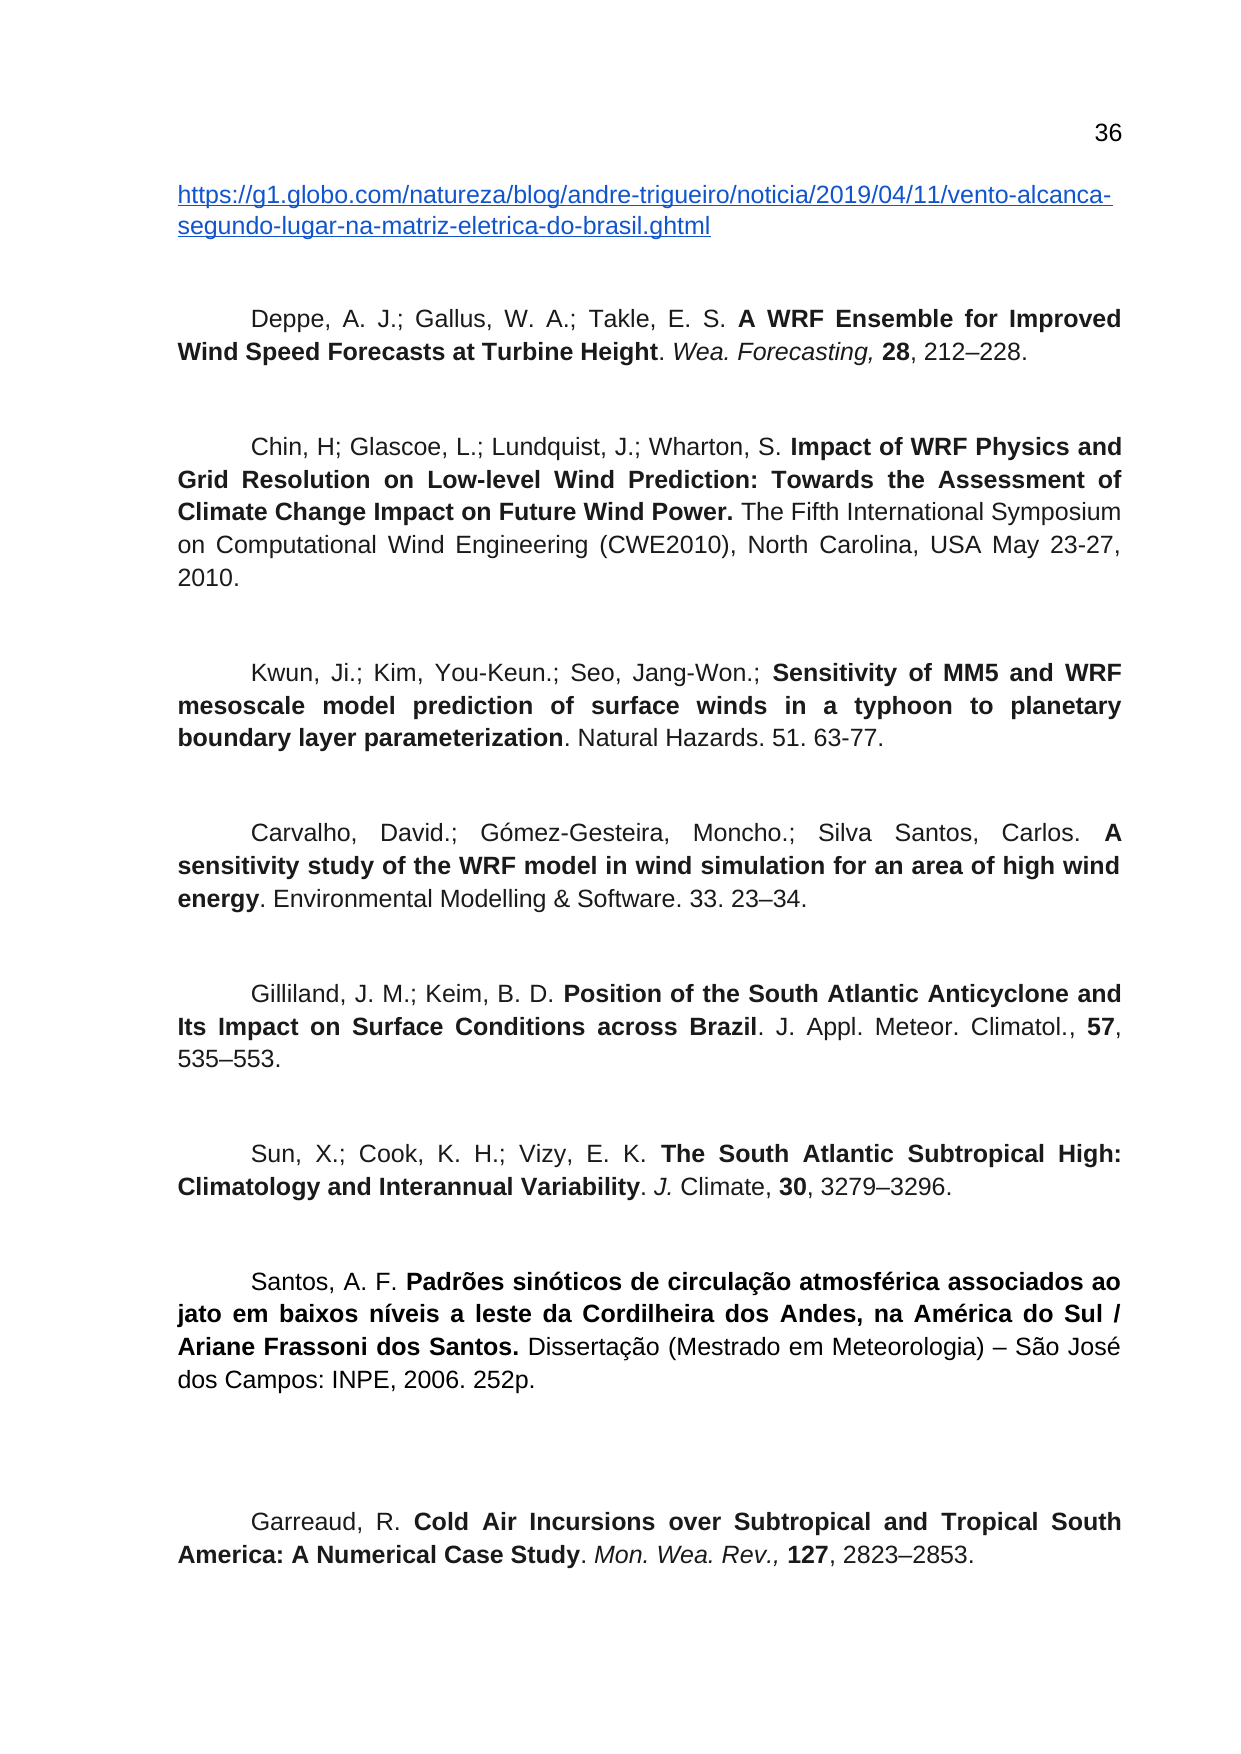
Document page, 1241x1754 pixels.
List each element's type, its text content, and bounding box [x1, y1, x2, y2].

text Chin, H; Glascoe, L.; Lundquist, J.; Wharton, S. Impact of WRF Physics and Grid Resolution on Low-level Wind Prediction: Towards the Assessment of Climate Change Impact on Future Wind Power. The Fifth International Symposium on Computational Wind Engineering (CWE2010), North Carolina, USA May 23-27, 2010. [177, 428, 1122, 592]
text Gilliland, J. M.; Keim, B. D. Position of the South Atlantic Anticyclone and Its Impact on Surface Conditions across Brazil. J. Appl. Meteor. Climatol., 57, 535–553. [177, 974, 1122, 1073]
text Sun, X.; Cook, K. H.; Vizy, E. K. The South Atlantic Subtropical High: Climatology and Interannual Variability. J. Climate, 30, 3279–3296. [177, 1135, 1122, 1201]
text Kwun, Ji.; Kim, You-Keun.; Seo, Jang-Won.; Sensitivity of MM5 and WRF mesoscale model prediction of surface winds in a typhoon to planetary boundary layer parameterization. Natural Hazards. 51. 63-77. [177, 654, 1122, 752]
text Garreaud, R. Cold Air Incursions over Subtropical and Tropical South America: A Numerical Case Study. Mon. Wea. Rev., 127, 2823–2853. [177, 1503, 1122, 1569]
text https://g1.globo.com/natureza/blog/andre-trigueiro/noticia/2019/04/11/vento-alcanca-segundo-lugar-na-matriz-eletrica-do-brasil.ghtml [177, 177, 1122, 240]
text Santos, A. F. Padrões sinóticos de circulação atmosférica associados ao jato em baixos níveis a leste da Cordilheira dos Andes, na América do Sul / Ariane Frassoni dos Santos. Dissertação (Mestrado em Meteorologia) – São José dos Campos: INPE, 2006. 252p. [177, 1263, 1122, 1394]
text Carvalho, David.; Gómez-Gesteira, Moncho.; Silva Santos, Carlos. A sensitivity study of the WRF model in wind simulation for an area of high wind energy. Environmental Modelling & Software. 33. 23–34. [177, 814, 1122, 913]
text Deppe, A. J.; Gallus, W. A.; Takle, E. S. A WRF Ensemble for Improved Wind Speed Forecasts at Turbine Height. Wea. Forecasting, 28, 212–228. [177, 300, 1122, 366]
